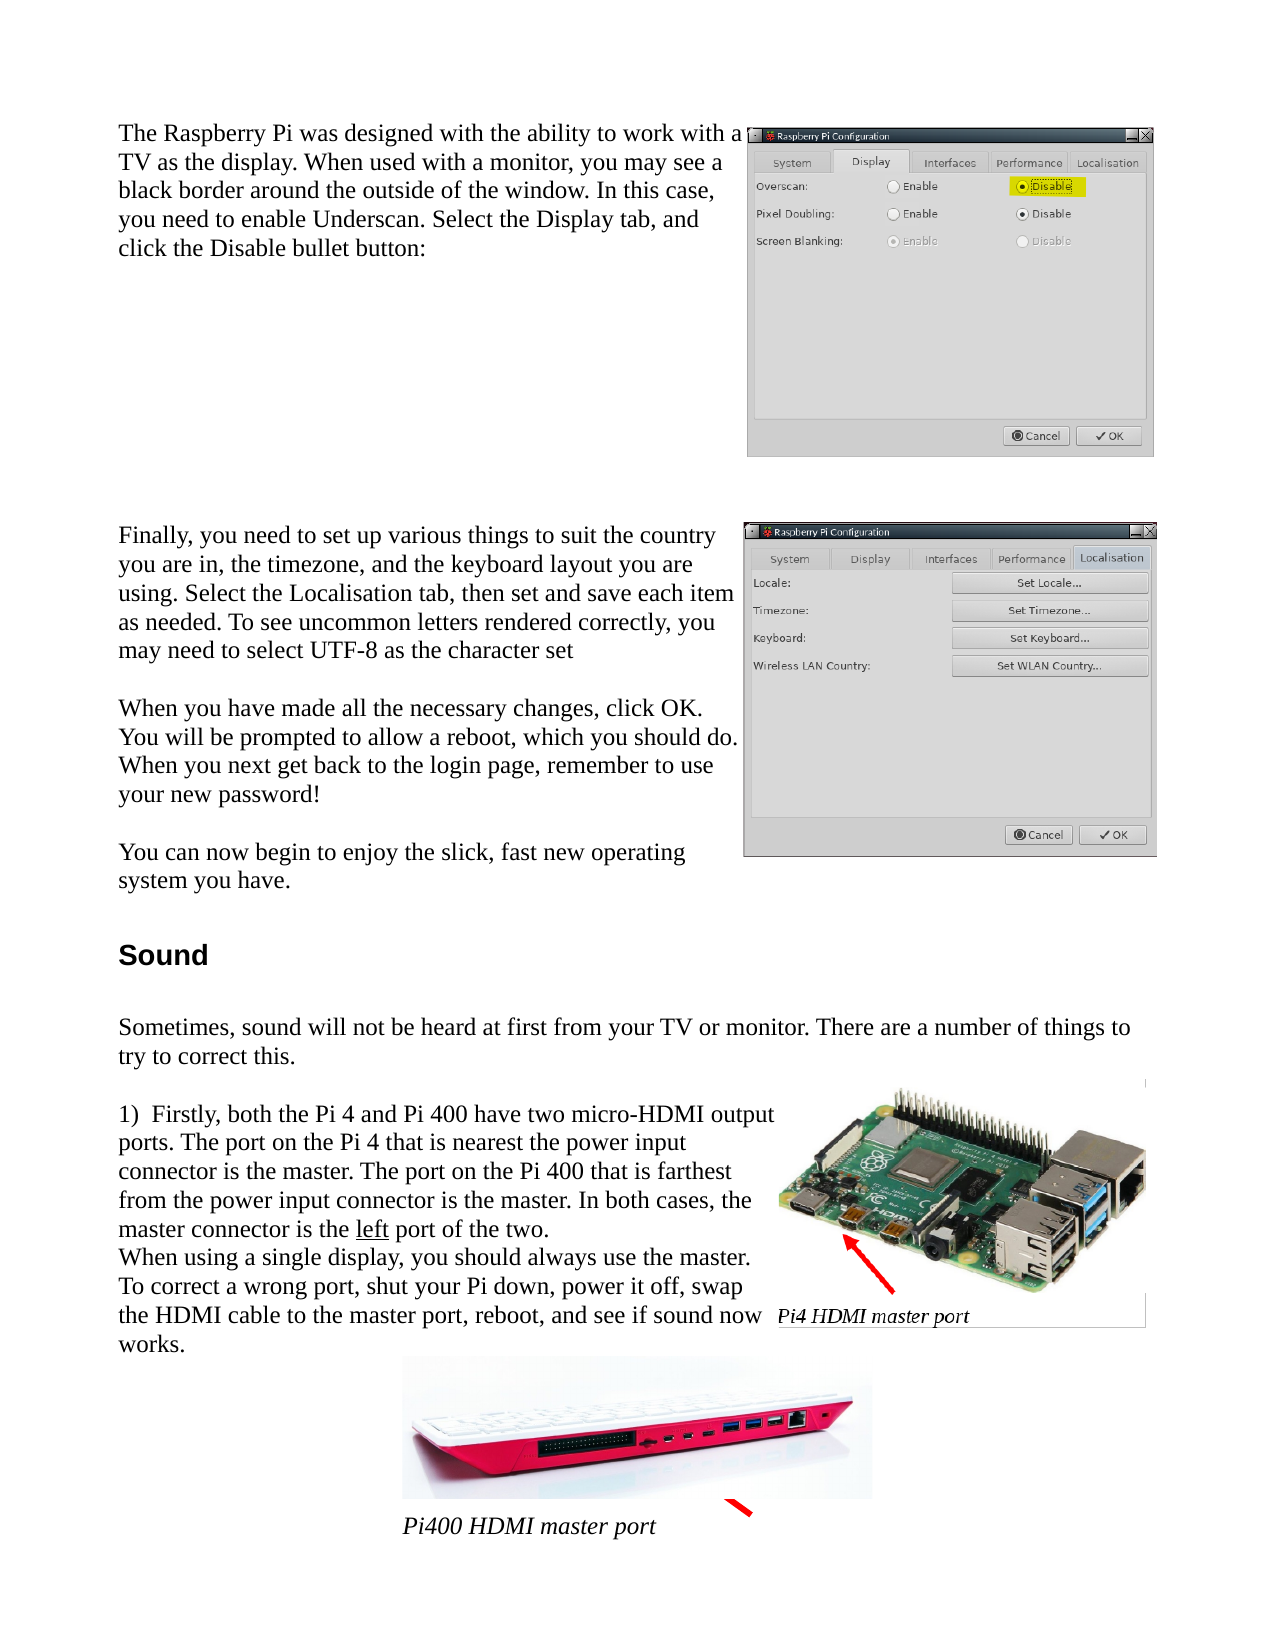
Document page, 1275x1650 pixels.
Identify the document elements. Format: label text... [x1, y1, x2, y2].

text Pi400 HDMI master port [402, 1499, 873, 1539]
picture [743, 123, 1157, 461]
picture [778, 1079, 1157, 1330]
picture [743, 522, 1157, 857]
text You can now begin to enjoy the slick, fast new operating system you have. [118, 837, 1157, 894]
picture [402, 1356, 873, 1499]
text When using a single display, you should always use the master. To correct a wrong port, shut your Pi down, power it off, swap the HDMI cable to the master port, reboot, and see if sound now works. [118, 1242, 1157, 1357]
subtitle Sound [118, 938, 1157, 971]
text When you have made all the necessary changes, click OK. You will be prompted to allow a reboot, which you should do. When you next get back to the login page, remember to use your new password! [118, 693, 743, 808]
text The Raspberry Pi was designed with the ability to work with a TV as the display. When used with a monitor, you may see a black border around the outside of the window. In this case, you need to enable Underscan. Select the Display tab, and click the Disable bullet button: [118, 118, 1157, 262]
text Sometimes, sound will not be heard at first from your TV or monitor. There are a number of things to try to correct this. [118, 1012, 1157, 1070]
text 1) Firstly, both the Pi 4 and Pi 400 have two micro-HDMI output ports. The port on the Pi 4 that is nearest the power input connector is the master. The port on the Pi 400 that is farthest from the power input connector is the master. In both cases, the master connector is the left port of the two. [118, 1099, 778, 1242]
text Finally, you need to set up various things to suit the country you are in, the timezone, and the keyboard layout you are using. Select the Localisation tab, then set and save each item as needed. To see uncommon letters rendered correctly, you may need to select UTF-8 as the character set [118, 521, 1157, 664]
